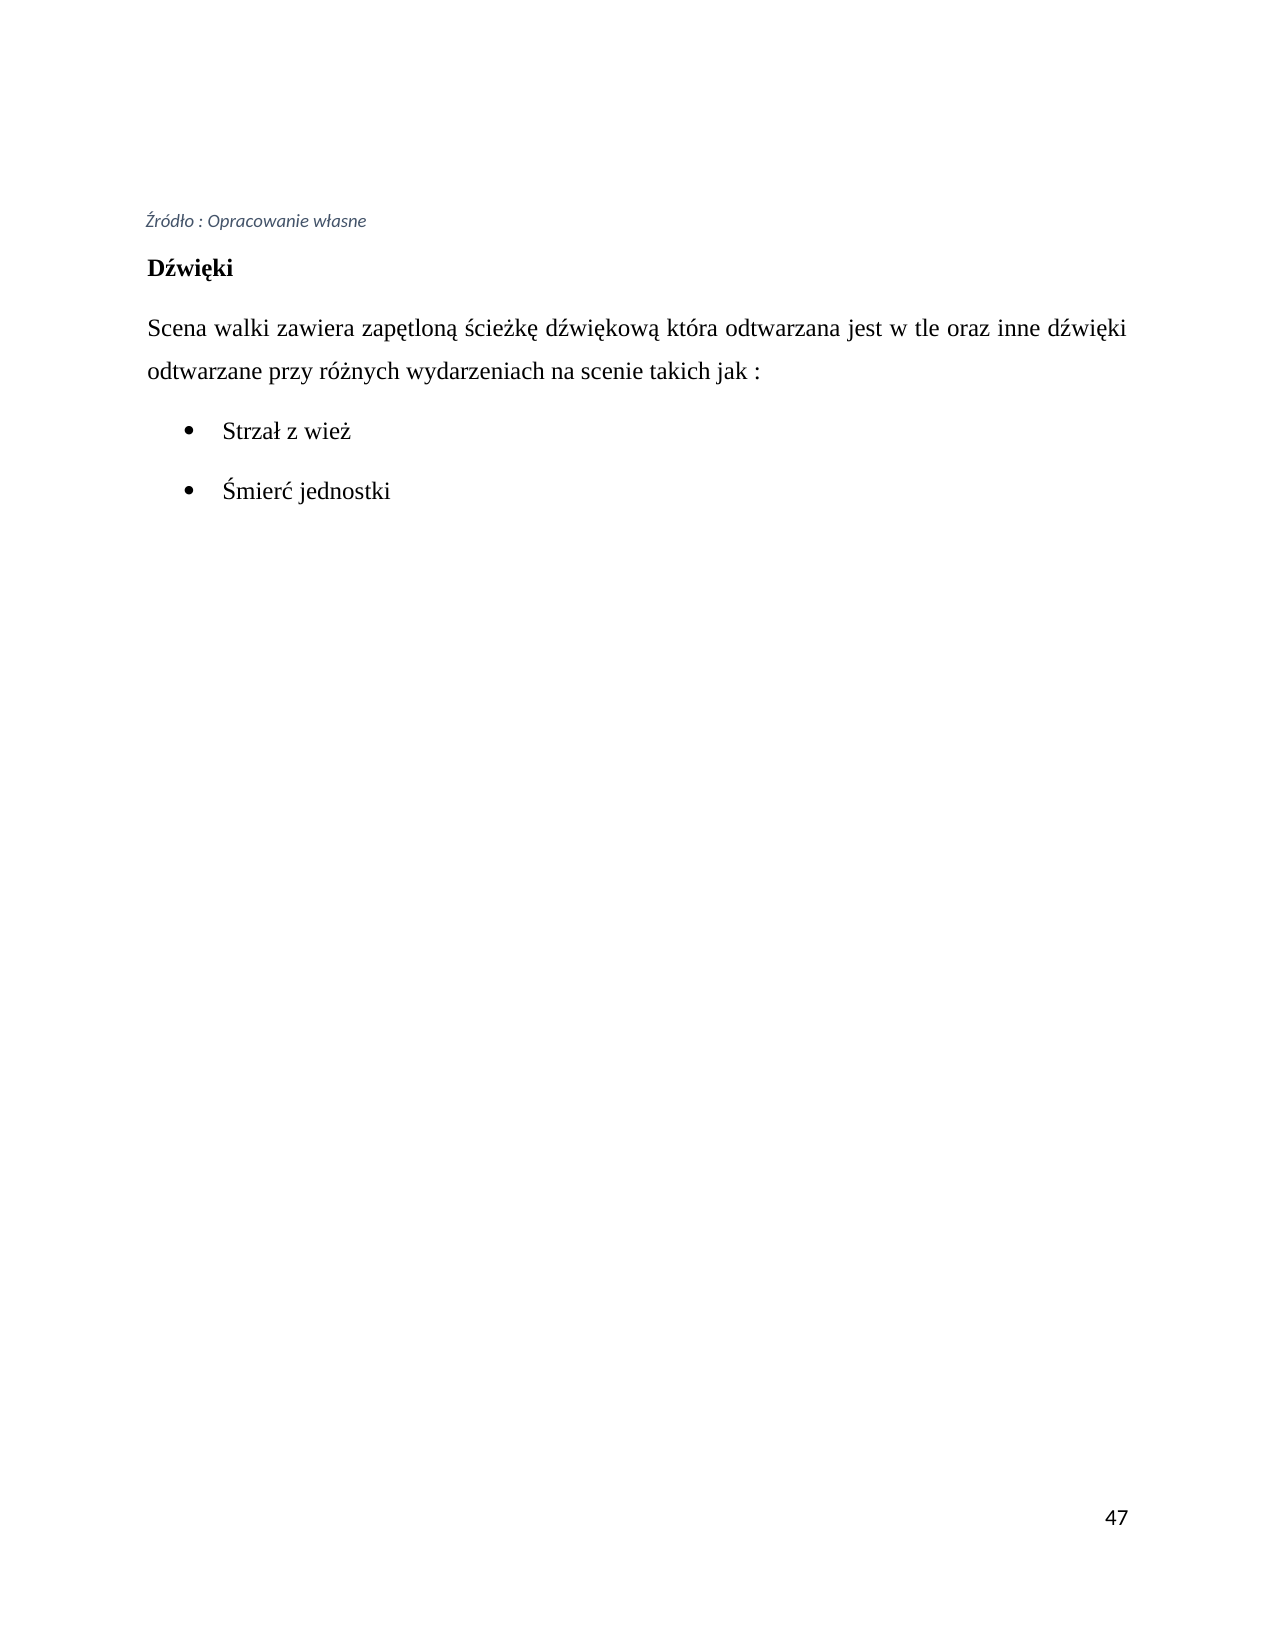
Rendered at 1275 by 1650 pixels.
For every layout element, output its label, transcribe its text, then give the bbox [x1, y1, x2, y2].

list Strzał z wież [184, 416, 1128, 445]
text Scena walki zawiera zapętloną ścieżkę dźwiękową która odtwarzana jest w tle oraz inne dźwięki odtwarzane przy różnych wydarzeniach na scenie takich jak : [147, 313, 1128, 385]
list Śmierć jednostki [184, 476, 1128, 504]
text Dźwięki [147, 253, 1128, 282]
text Źródło : Opracowanie własne [145, 209, 994, 232]
